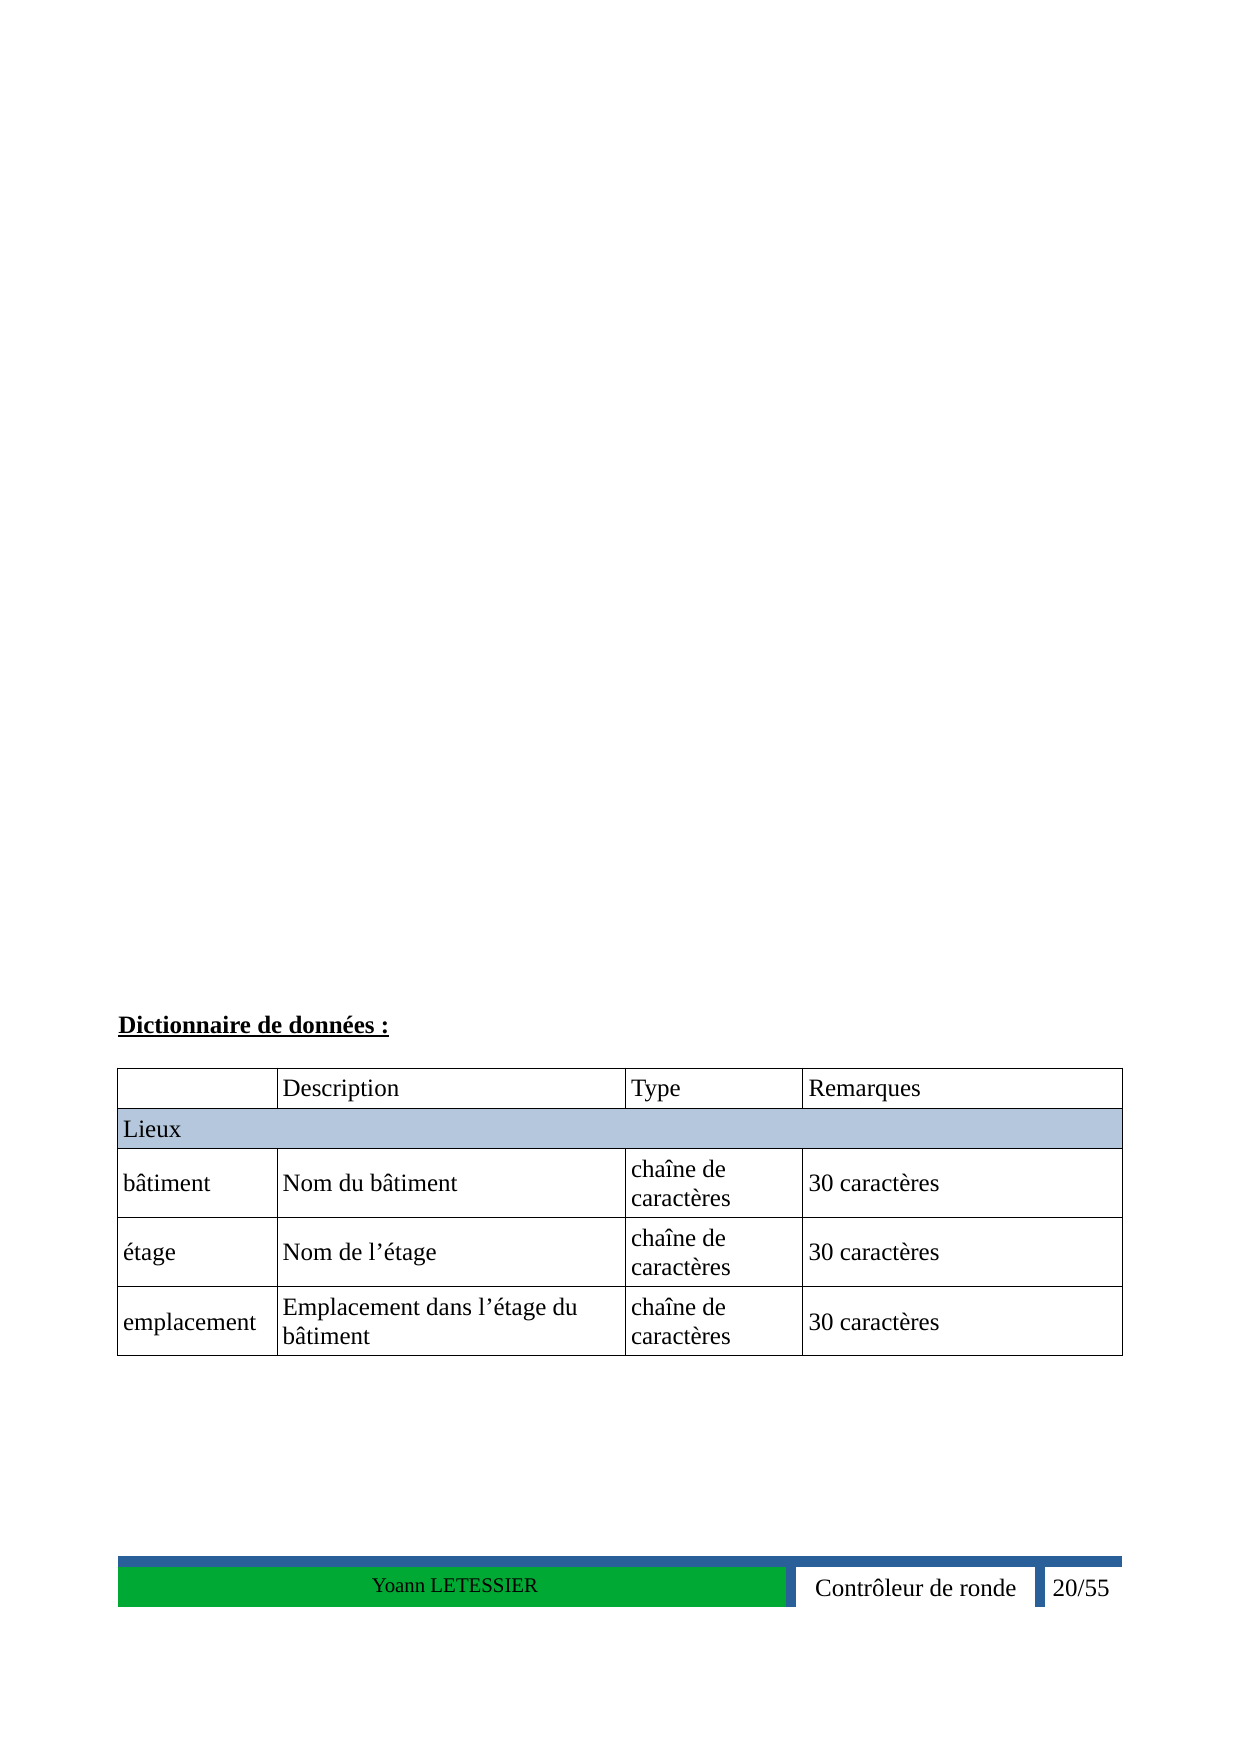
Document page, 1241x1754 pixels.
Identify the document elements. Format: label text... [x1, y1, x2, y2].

table_header Remarques [803, 1069, 1122, 1108]
table_cell 30 caractères [803, 1287, 1122, 1355]
table_cell étage [118, 1218, 277, 1286]
table_cell chaîne de caractères [626, 1287, 802, 1355]
table_header [118, 1069, 277, 1108]
table_cell Nom du bâtiment [278, 1149, 625, 1217]
table_cell bâtiment [118, 1149, 277, 1217]
table_cell chaîne de caractères [626, 1149, 802, 1217]
text Dictionnaire de données : [118, 1010, 1122, 1039]
table_header Type [626, 1069, 802, 1108]
table_cell chaîne de caractères [626, 1218, 802, 1286]
table_header Description [278, 1069, 625, 1108]
table_cell 30 caractères [803, 1218, 1122, 1286]
table_cell emplacement [118, 1287, 277, 1355]
table_cell Nom de l’étage [278, 1218, 625, 1286]
table_cell Emplacement dans l’étage du bâtiment [278, 1287, 625, 1355]
table_cell 30 caractères [803, 1149, 1122, 1217]
table_cell Lieux [118, 1109, 1122, 1148]
